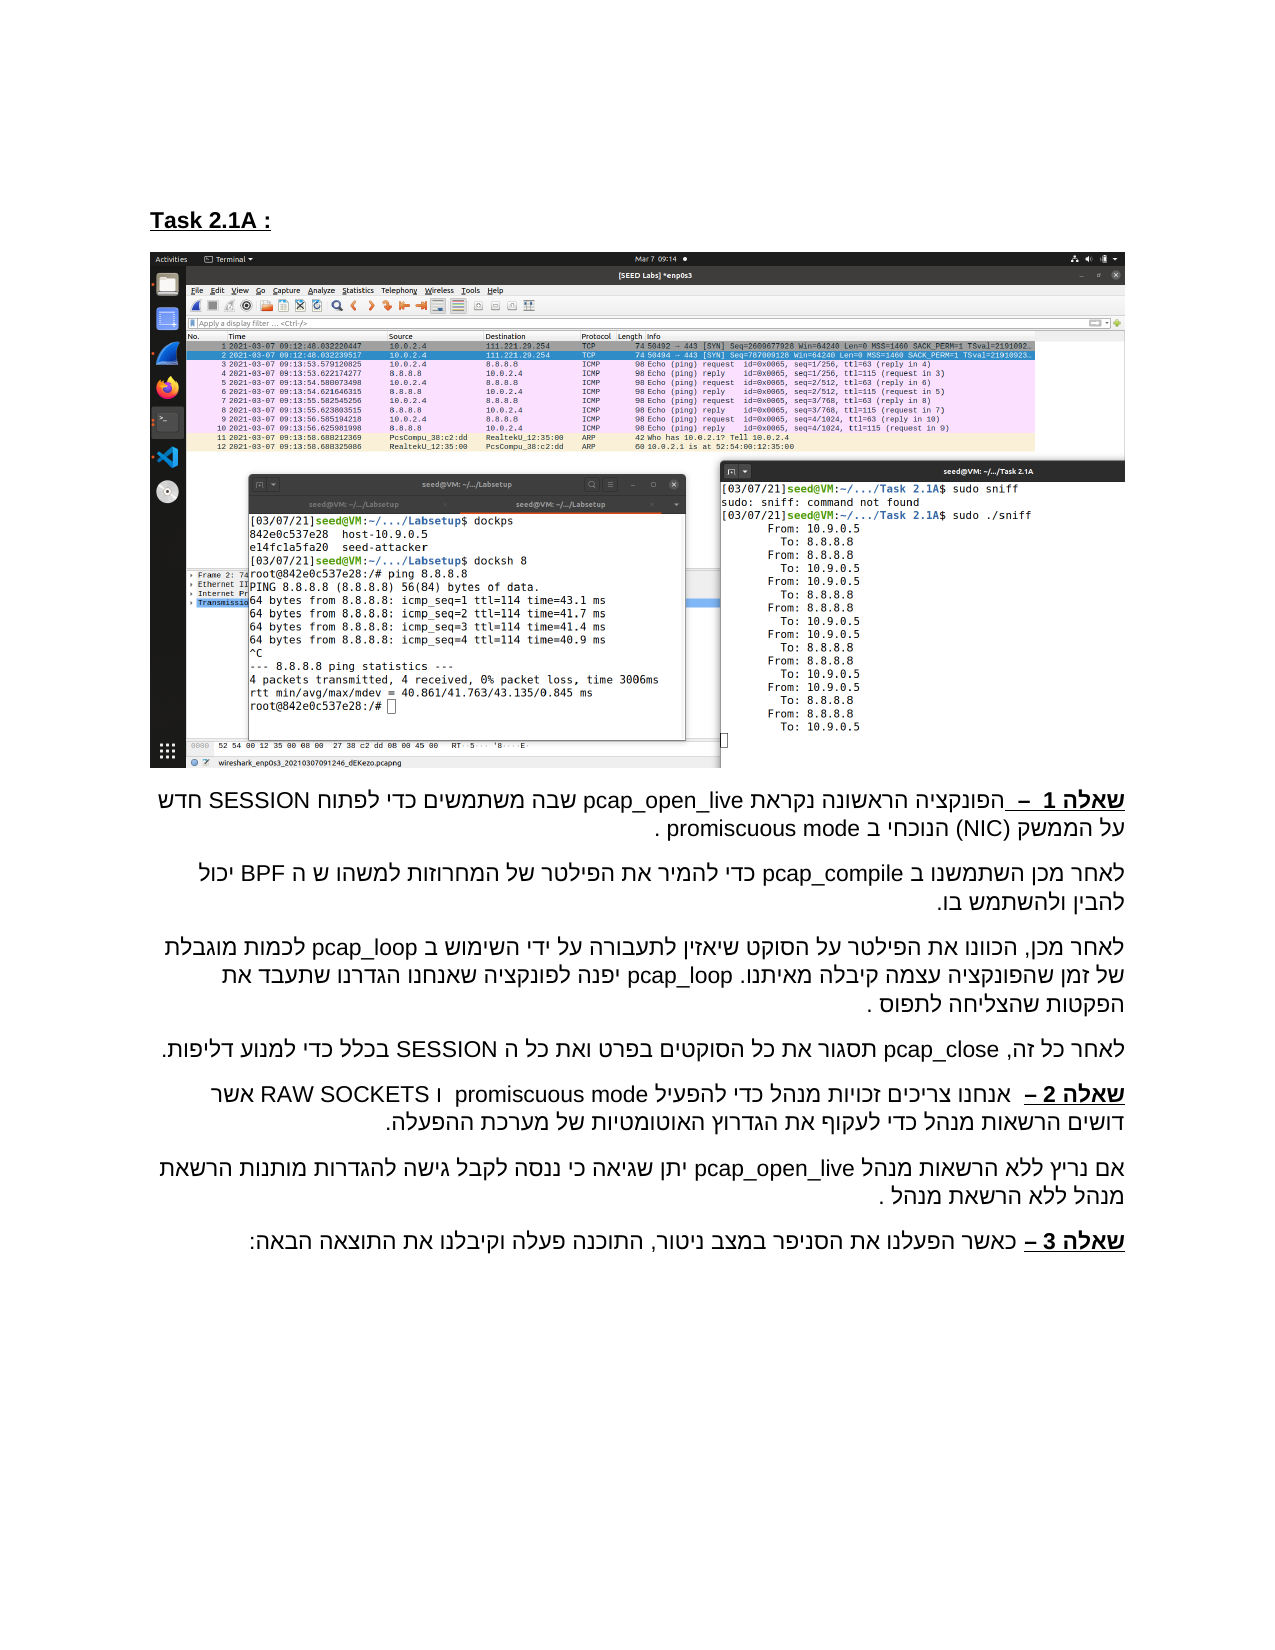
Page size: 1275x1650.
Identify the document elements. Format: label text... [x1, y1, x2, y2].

text Task 2.1A : [150, 207, 1125, 234]
text שאלה 2 – אנחנו צריכים זכויות מנהל כדי להפעיל promiscuous mode ו RAW SOCKETS אשר דושים הרשאות מנהל כדי לעקוף את הגדרוץ האוטומטיות של מערכת ההפעלה. [150, 1081, 1125, 1136]
text לאחר כל זה, pcap_close תסגור את כל הסוקטים בפרט ואת כל ה SESSION בכלל כדי למנוע דליפות. [150, 1036, 1125, 1062]
picture [150, 252, 1125, 768]
text לאחר מכן, הכוונו את הפילטר על הסוקט שיאזין לתעבורה על ידי השימוש ב pcap_loop לכמות מוגבלת של זמן שהפונקציה עצמה קיבלה מאיתנו. pcap_loop יפנה לפונקציה שאנחנו הגדרנו שתעבד את הפקטות שהצליחה לתפוס . [150, 934, 1125, 1017]
text שאלה 3 – כאשר הפעלנו את הסניפר במצב ניטור, התוכנה פעלה וקיבלנו את התוצאה הבאה: [150, 1228, 1125, 1254]
text אם נריץ ללא הרשאות מנהל pcap_open_live יתן שגיאה כי ננסה לקבל גישה להגדרות מותנות הרשאת מנהל ללא הרשאת מנהל . [150, 1154, 1125, 1209]
text שאלה 1 – הפונקציה הראשונה נקראת pcap_open_live שבה משתמשים כדי לפתוח SESSION חדש על הממשק (NIC) הנוכחי ב promiscuous mode . [150, 787, 1125, 842]
text לאחר מכן השתמשנו ב pcap_compile כדי להמיר את הפילטר של המחרוזות למשהו ש ה BPF יכול להבין ולהשתמש בו. [150, 860, 1125, 915]
